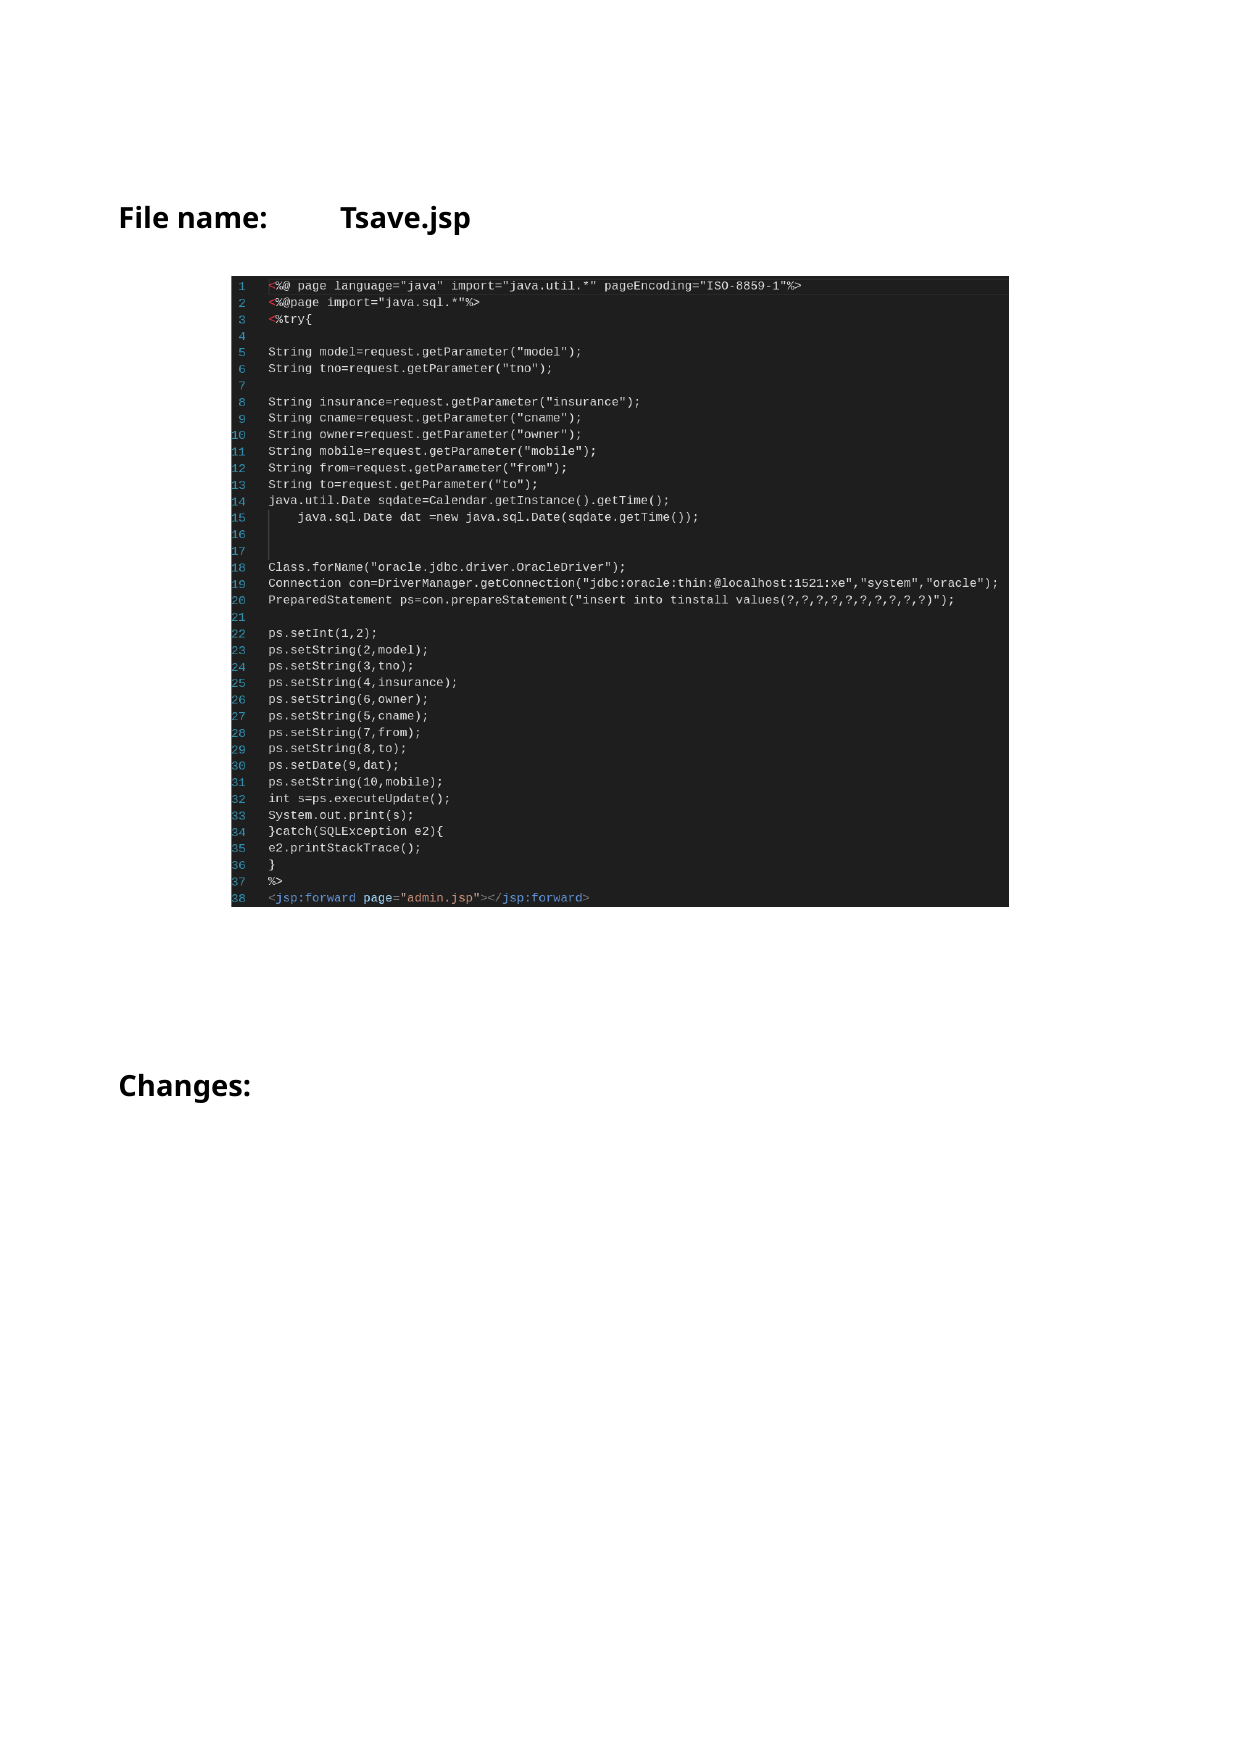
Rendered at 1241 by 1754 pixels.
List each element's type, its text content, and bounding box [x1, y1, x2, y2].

text Changes: [118, 1065, 1122, 1105]
picture [231, 276, 1009, 907]
text File name: Tsave.jsp [118, 197, 1122, 237]
